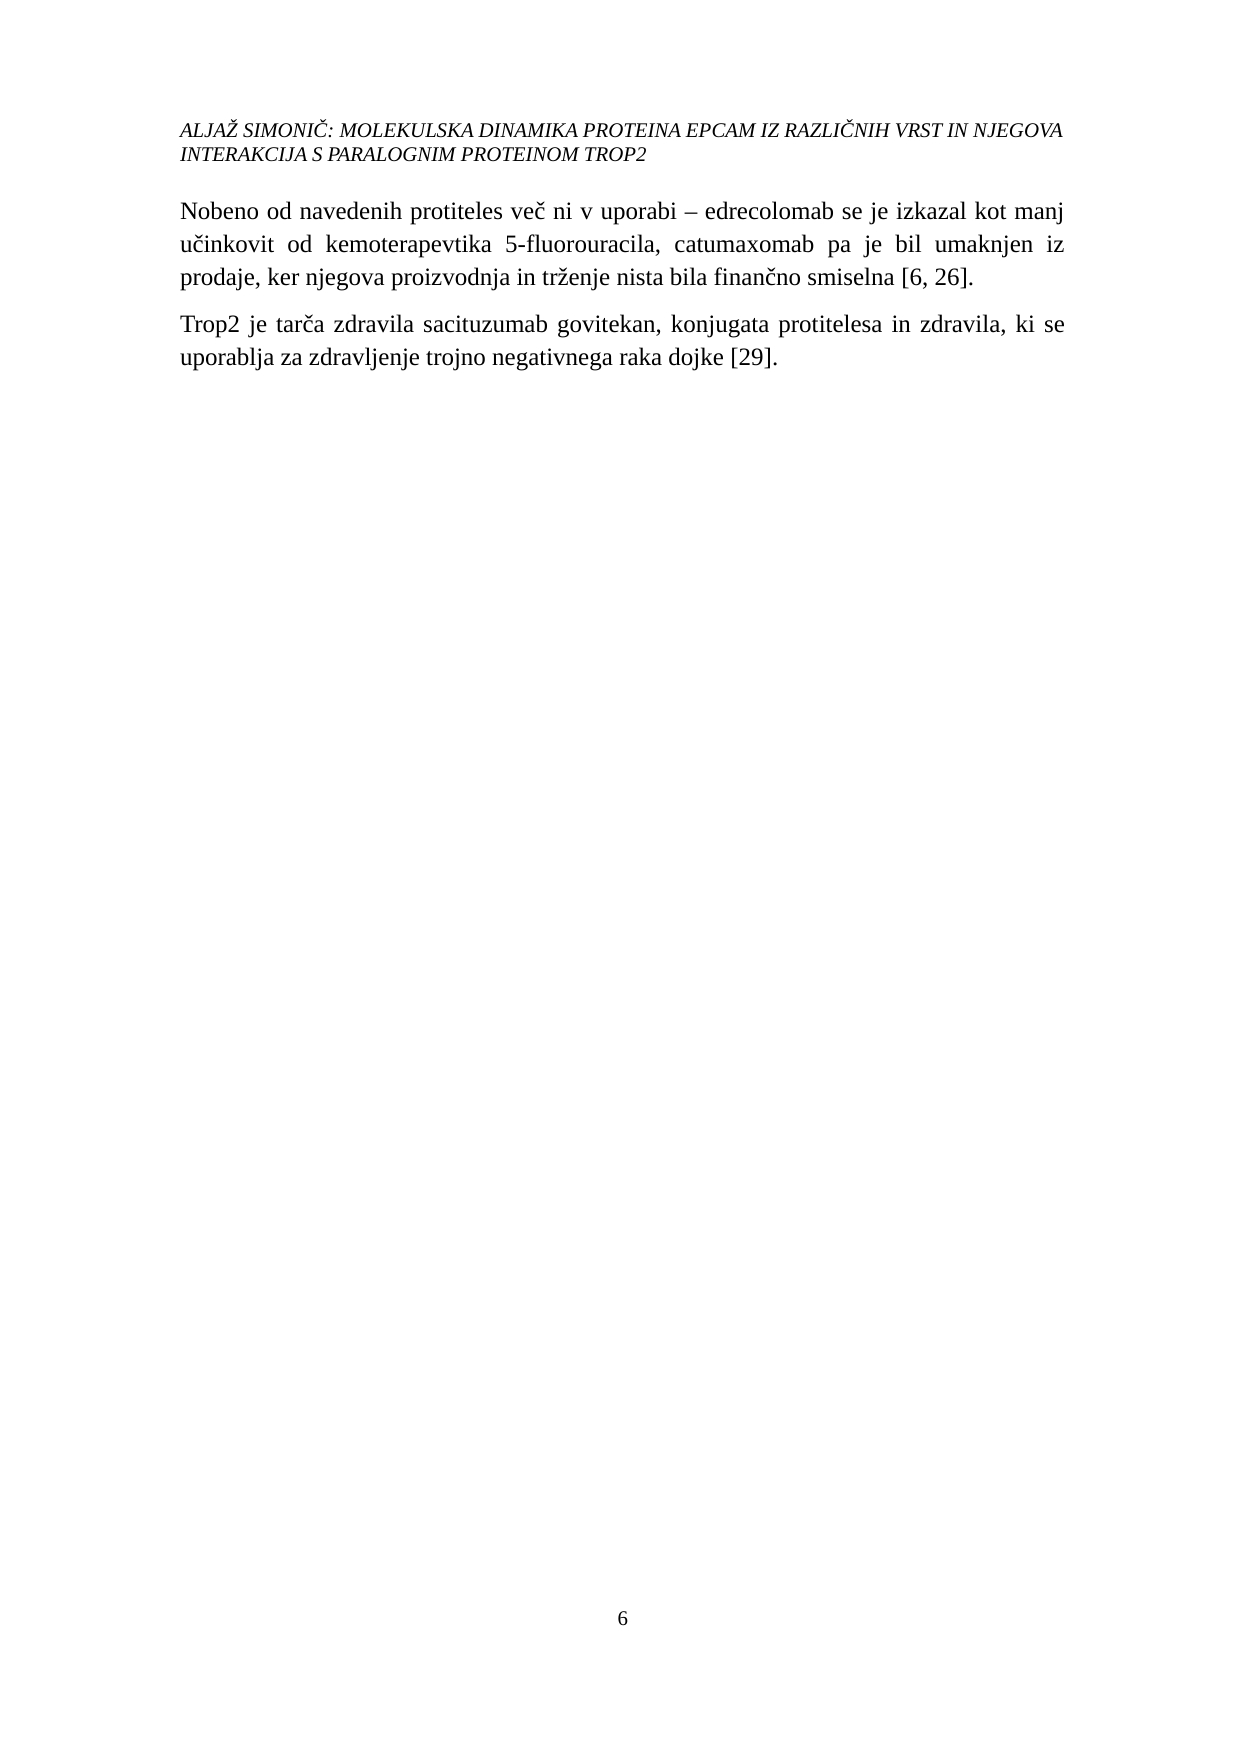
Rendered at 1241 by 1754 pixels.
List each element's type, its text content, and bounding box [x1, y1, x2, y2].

text Trop2 je tarča zdravila sacituzumab govitekan, konjugata protitelesa in zdravila, ki se uporablja za zdravljenje trojno negativnega raka dojke [29]. [180, 309, 1066, 371]
text Nobeno od navedenih protiteles več ni v uporabi – edrecolomab se je izkazal kot manj učinkovit od kemoterapevtika 5-fluorouracila, catumaxomab pa je bil umaknjen iz prodaje, ker njegova proizvodnja in trženje nista bila finančno smiselna [6, 26]. [180, 196, 1066, 291]
